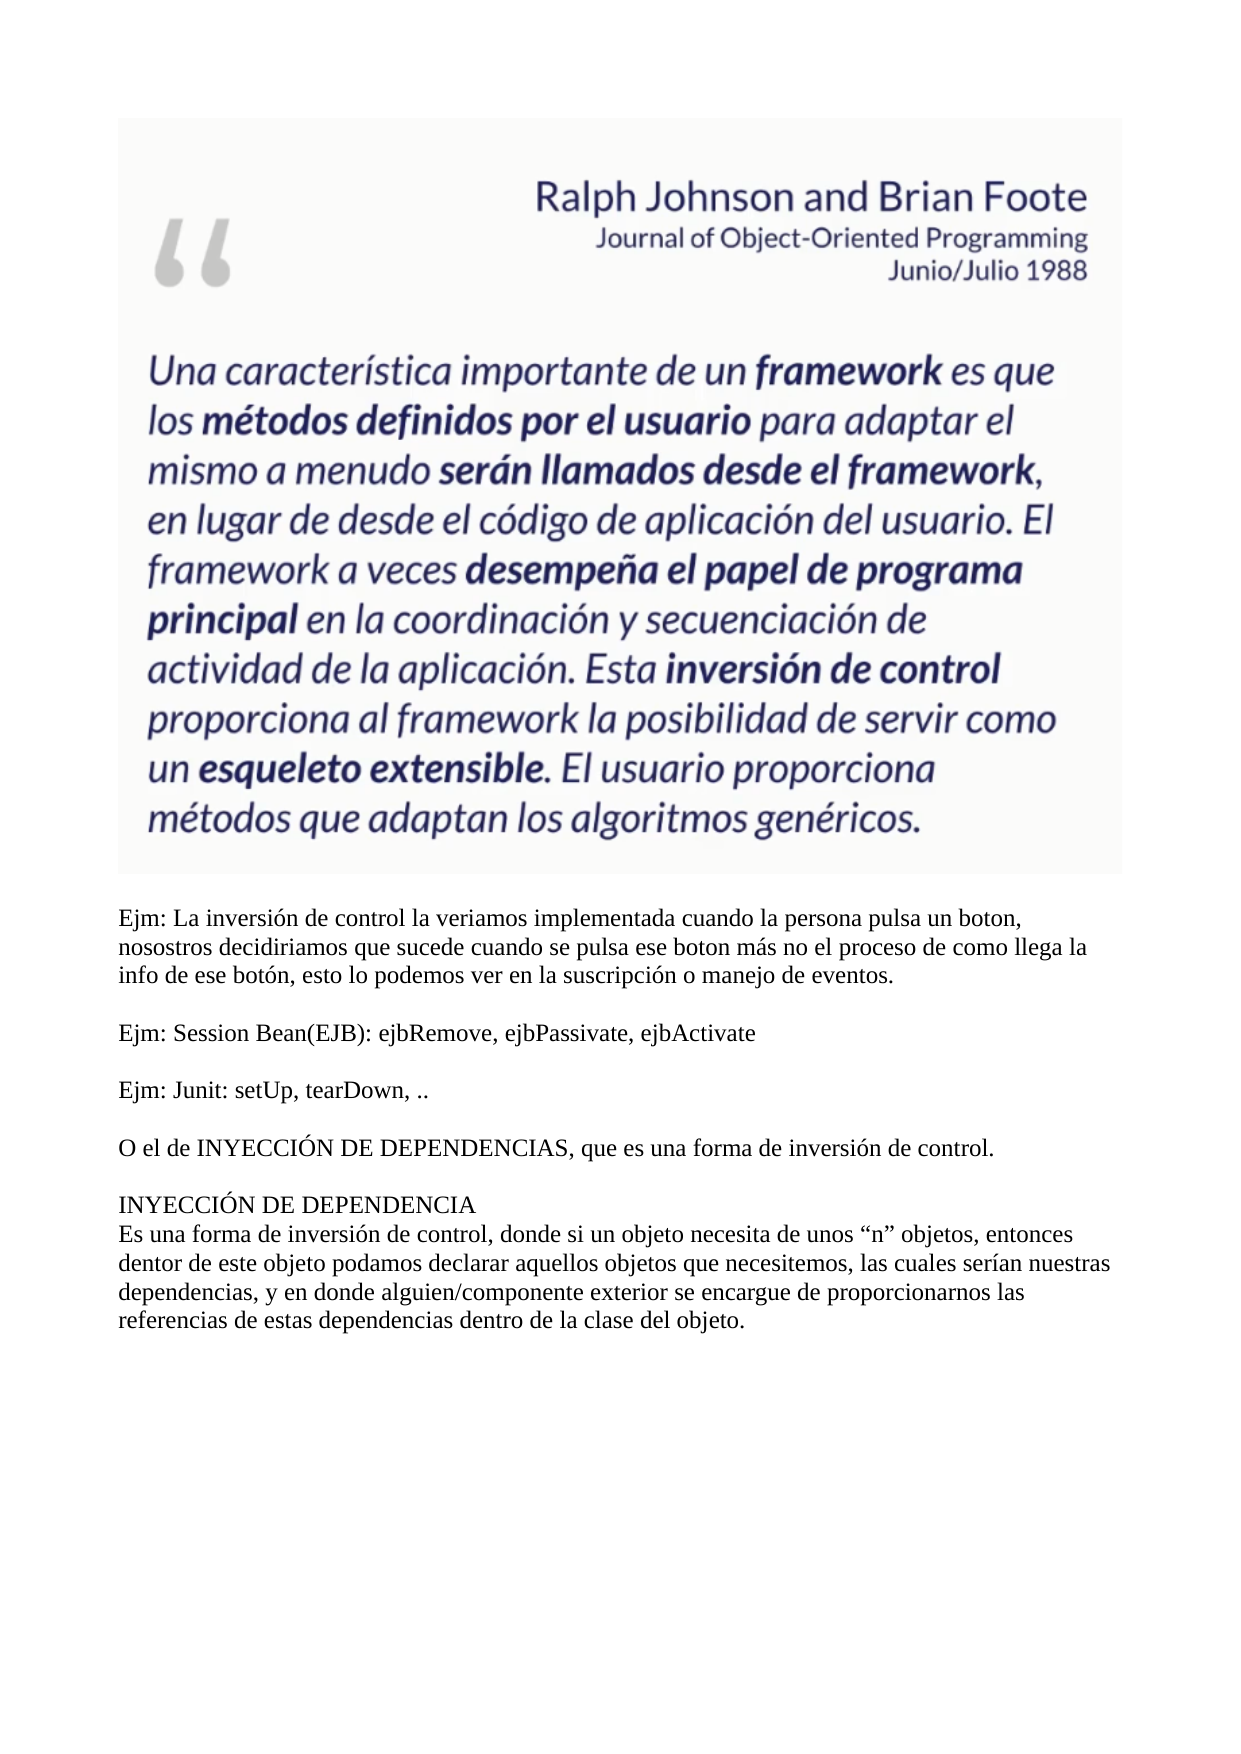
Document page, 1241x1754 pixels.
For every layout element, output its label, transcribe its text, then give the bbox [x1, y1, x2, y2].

text Ejm: Junit: setUp, tearDown, .. [118, 1075, 1122, 1104]
text Ejm: Session Bean(EJB): ejbRemove, ejbPassivate, ejbActivate [118, 1018, 1122, 1047]
text INYECCIÓN DE DEPENDENCIA [118, 1190, 1122, 1219]
text O el de INYECCIÓN DE DEPENDENCIAS, que es una forma de inversión de control. [118, 1133, 1122, 1162]
text Es una forma de inversión de control, donde si un objeto necesita de unos “n” objetos, entonces dentor de este objeto podamos declarar aquellos objetos que necesitemos, las cuales serían nuestras dependencias, y en donde alguien/componente exterior se encargue de proporcionarnos las referencias de estas dependencias dentro de la clase del objeto. [118, 1219, 1122, 1334]
text Ejm: La inversión de control la veriamos implementada cuando la persona pulsa un boton, nosostros decidiriamos que sucede cuando se pulsa ese boton más no el proceso de como llega la info de ese botón, esto lo podemos ver en la suscripción o manejo de eventos. [118, 903, 1122, 989]
